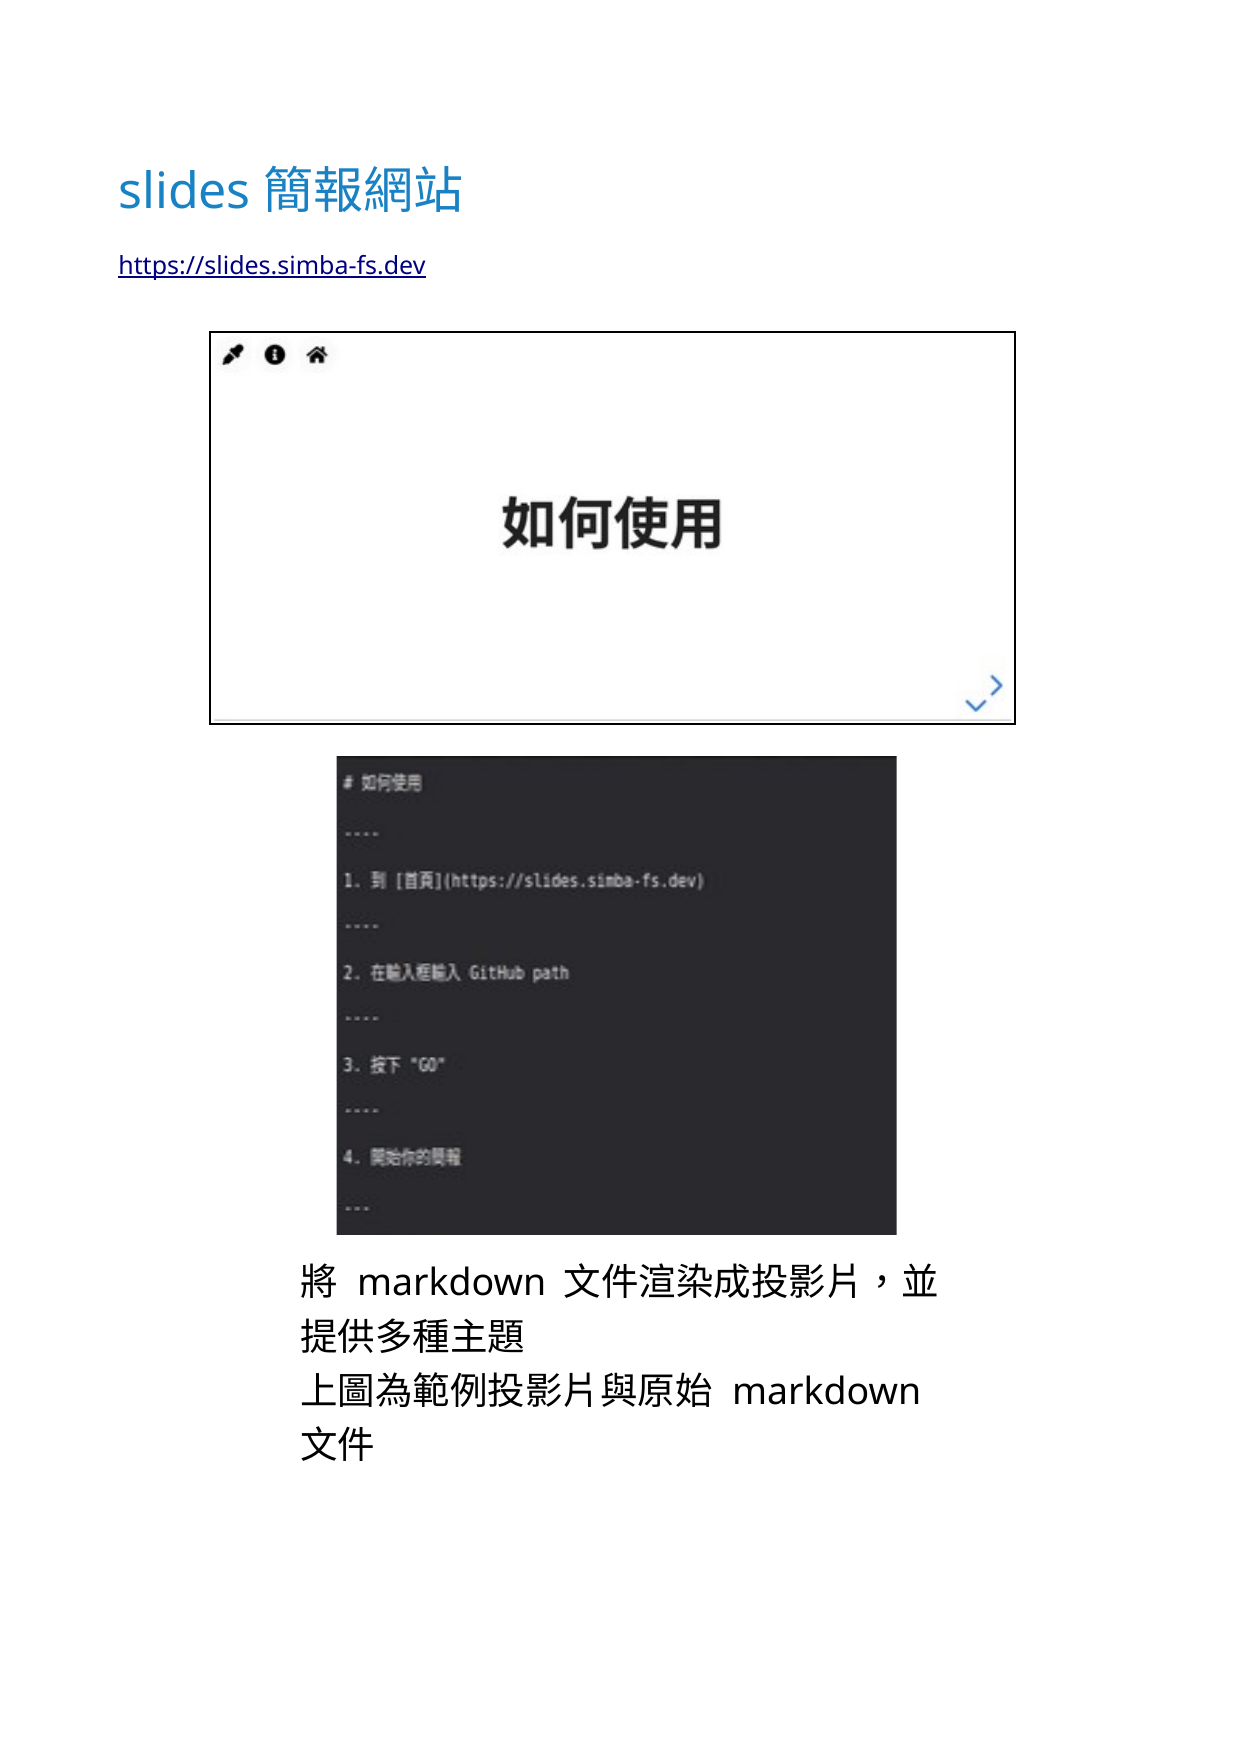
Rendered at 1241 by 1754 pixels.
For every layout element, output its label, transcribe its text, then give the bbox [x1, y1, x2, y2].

picture [214, 336, 1012, 721]
subtitle slides 簡報網站 [118, 151, 1122, 223]
text https://slides.simba-fs.dev [118, 247, 1122, 282]
picture [336, 756, 897, 1235]
